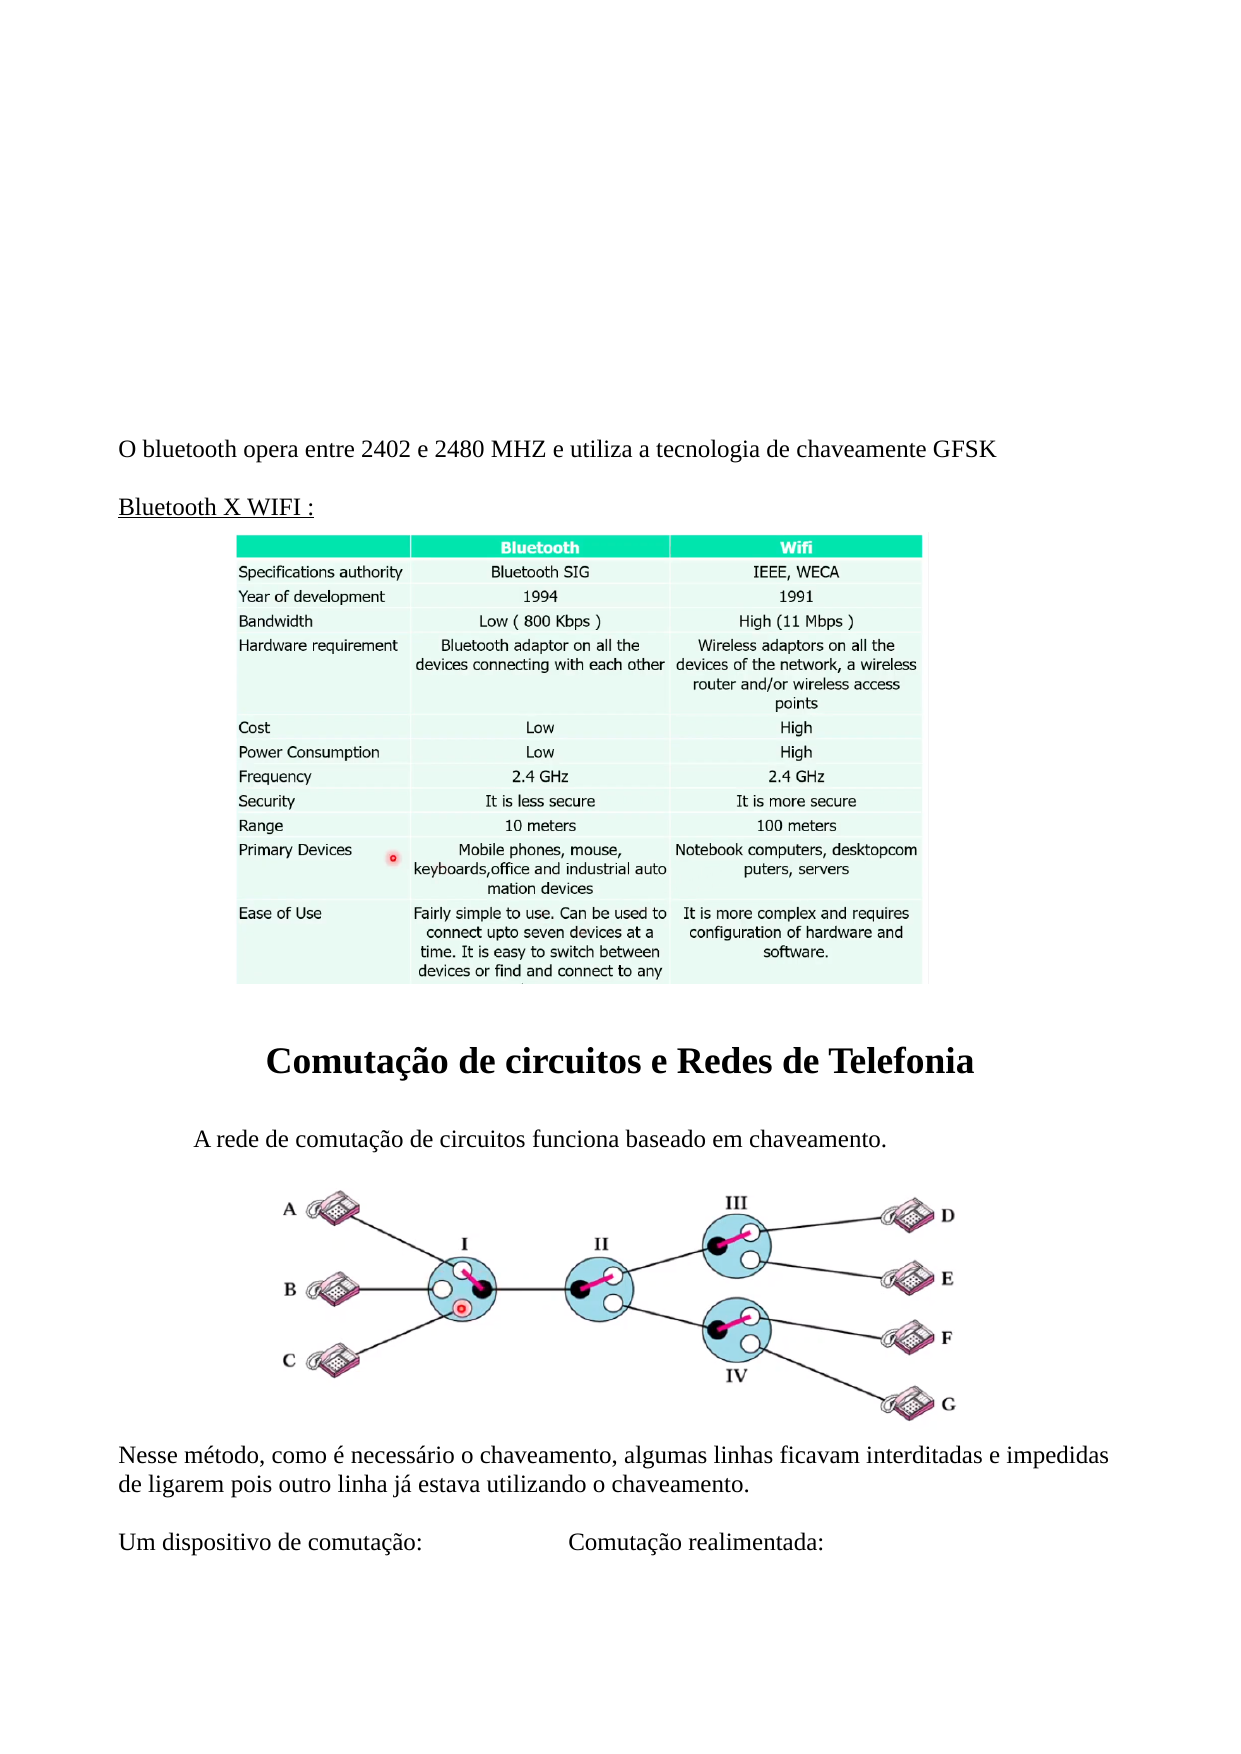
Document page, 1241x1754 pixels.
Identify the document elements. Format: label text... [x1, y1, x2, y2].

picture [266, 1182, 975, 1430]
text Nesse método, como é necessário o chaveamento, algumas linhas ficavam interditadas e impedidas de ligarem pois outro linha já estava utilizando o chaveamento. [118, 1441, 1122, 1498]
text Bluetooth X WIFI : [118, 492, 1122, 521]
picture [234, 532, 929, 984]
text O bluetooth opera entre 2402 e 2480 MHZ e utiliza a tecnologia de chaveamente GFSK [118, 434, 1122, 463]
text Um dispositivo de comutação: Comutação realimentada: [118, 1527, 1122, 1556]
text Comutação de circuitos e Redes de Telefonia [118, 1038, 1122, 1081]
text A rede de comutação de circuitos funciona baseado em chaveamento. [118, 1124, 1122, 1153]
